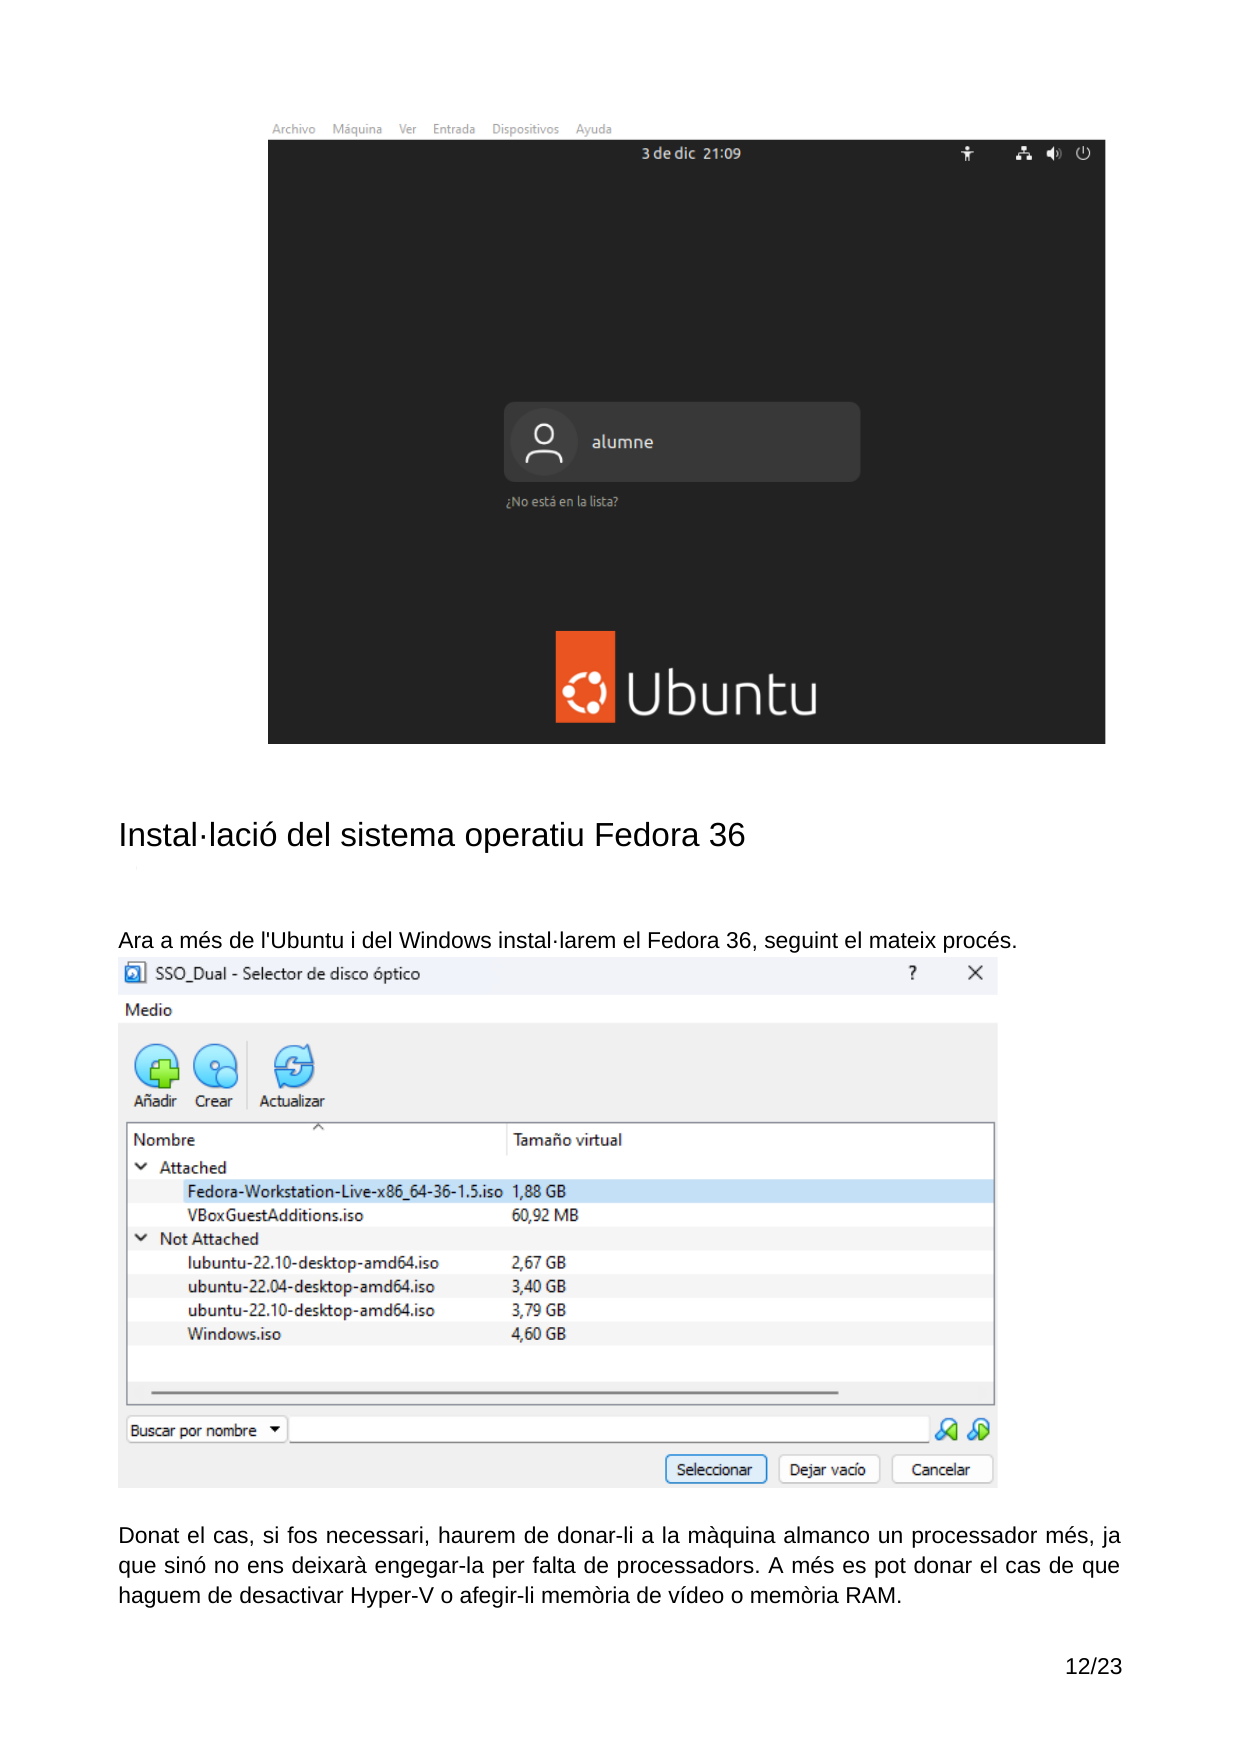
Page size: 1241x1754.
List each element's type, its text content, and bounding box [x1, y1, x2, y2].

subtitle Instal·lació del sistema operatiu Fedora 36 [118, 816, 1122, 854]
text Ara a més de l'Ubuntu i del Windows instal·larem el Fedora 36, seguint el mateix procés. [118, 927, 1122, 953]
text Donat el cas, si fos necessari, haurem de donar-li a la màquina almanco un processador més, ja que sinó no ens deixarà engegar-la per falta de processadors. A més es pot donar el cas de que haguem de desactivar Hyper-V o afegir-li memòria de vídeo o memòria RAM. [118, 1522, 1122, 1609]
picture [268, 118, 1106, 744]
picture [118, 957, 998, 1488]
